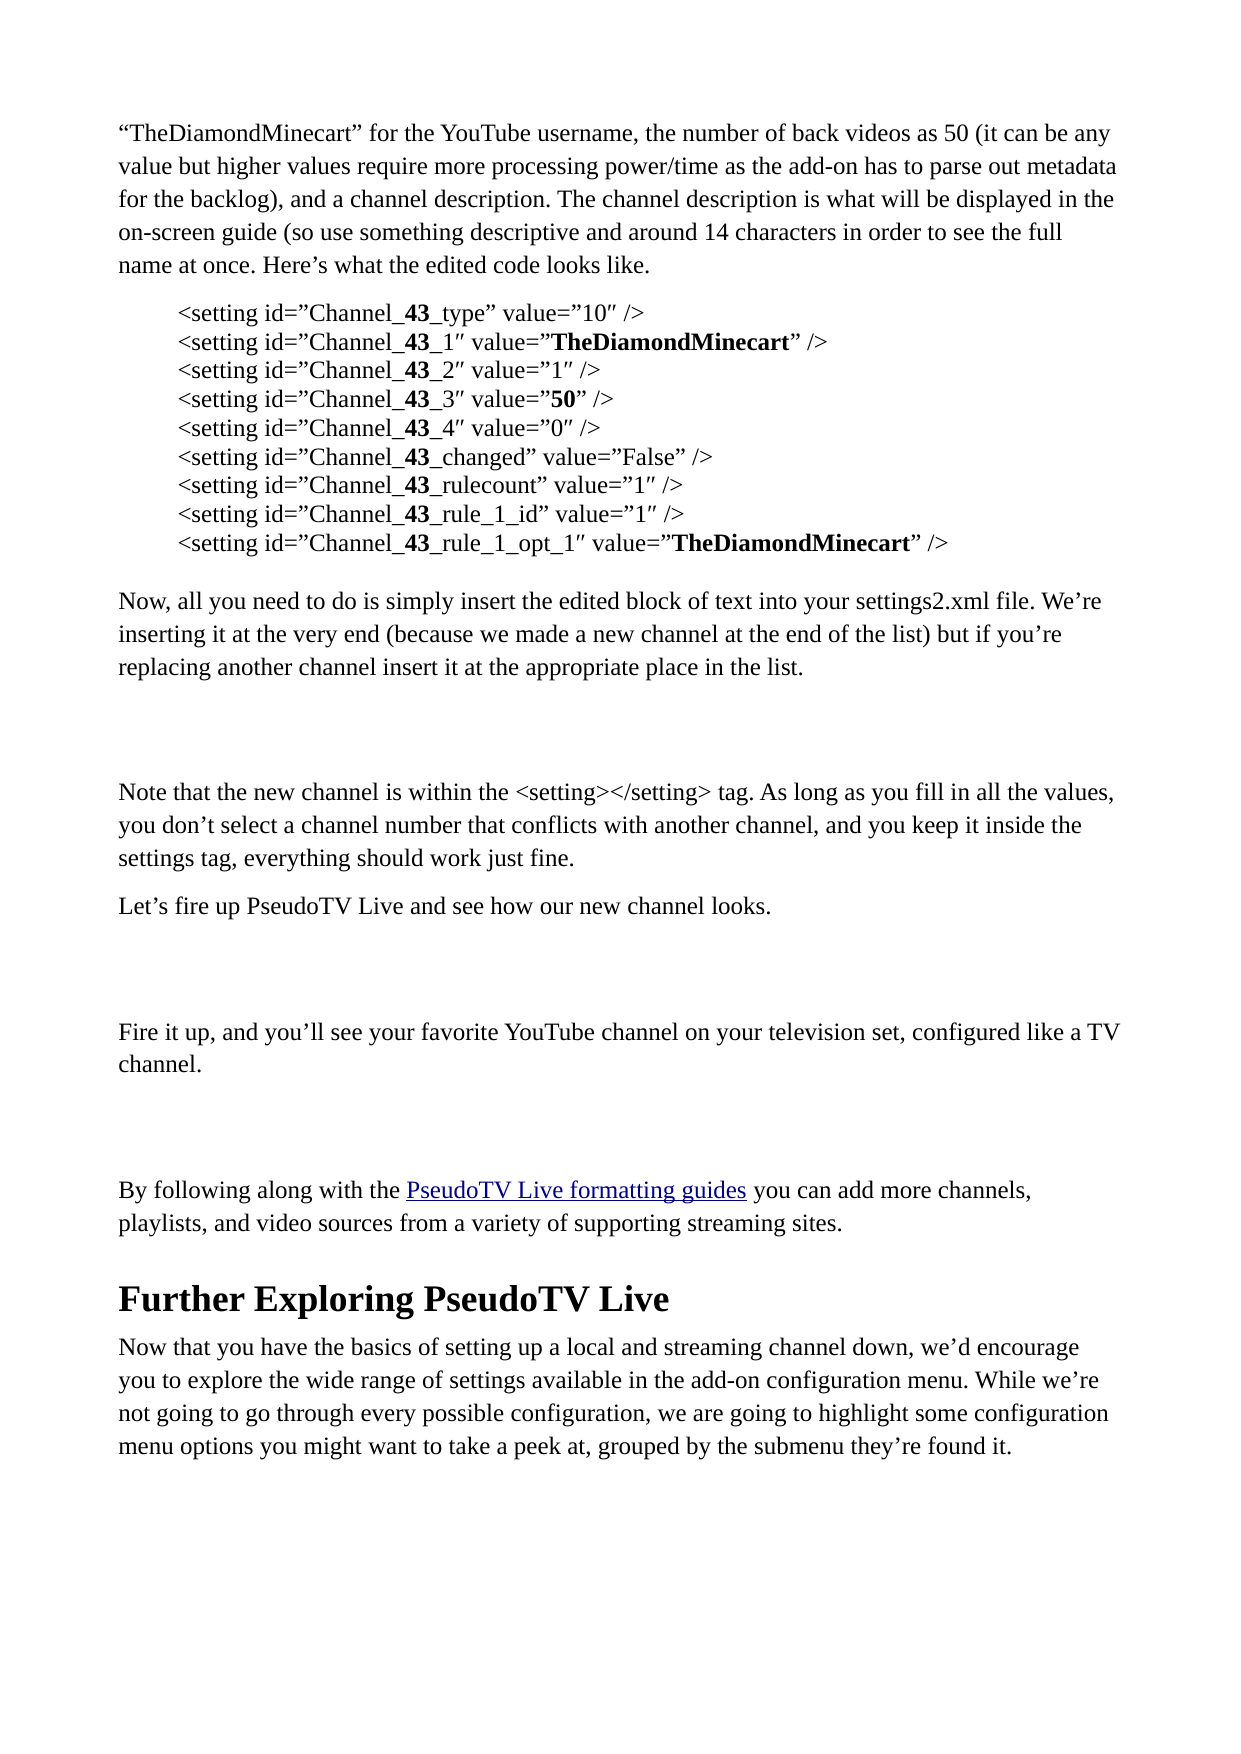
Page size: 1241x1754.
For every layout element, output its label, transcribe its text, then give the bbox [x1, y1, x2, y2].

text “TheDiamondMinecart” for the YouTube username, the number of back videos as 50 (it can be any value but higher values require more processing power/time as the add-on has to parse out metadata for the backlog), and a channel description. The channel description is what will be displayed in the on-screen guide (so use something descriptive and around 14 characters in order to see the full name at once. Here’s what the edited code looks like. [118, 118, 1122, 279]
subtitle Further Exploring PseudoTV Live [118, 1276, 1122, 1319]
text Note that the new channel is within the <setting></setting> tag. As long as you fill in all the values, you don’t select a channel number that conflicts with another channel, and you keep it inside the settings tag, everything should work just fine. [118, 777, 1122, 872]
text <setting id=”Channel_43_type” value=”10″ /> <setting id=”Channel_43_1″ value=”TheDiamondMinecart” /> <setting id=”Channel_43_2″ value=”1″ /> <setting id=”Channel_43_3″ value=”50” /> <setting id=”Channel_43_4″ value=”0″ /> <setting id=”Channel_43_changed” value=”False” /> <setting id=”Channel_43_rulecount” value=”1″ /> <setting id=”Channel_43_rule_1_id” value=”1″ /> <setting id=”Channel_43_rule_1_opt_1″ value=”TheDiamondMinecart” /> [177, 298, 1063, 557]
text Now that you have the basics of setting up a local and streaming channel down, we’d encourage you to explore the wide range of settings available in the add-on configuration menu. While we’re not going to go through every possible configuration, we are going to highlight some configuration menu options you might want to take a peek at, grouped by the submenu they’re found it. [118, 1332, 1122, 1460]
text Now, all you need to do is simply insert the edited block of text into your settings2.xml file. We’re inserting it at the very end (because we made a new channel at the end of the list) but if you’re replacing another channel insert it at the appropriate place in the list. [118, 586, 1122, 681]
text By following along with the PseudoTV Live formatting guides you can add more channels, playlists, and video sources from a variety of supporting streaming sites. [118, 1175, 1122, 1237]
text Fire it up, and you’ll see your favorite YouTube channel on your television set, configured like a TV channel. [118, 1017, 1122, 1078]
text Let’s fire up PseudoTV Live and see how our new channel looks. [118, 891, 1122, 920]
